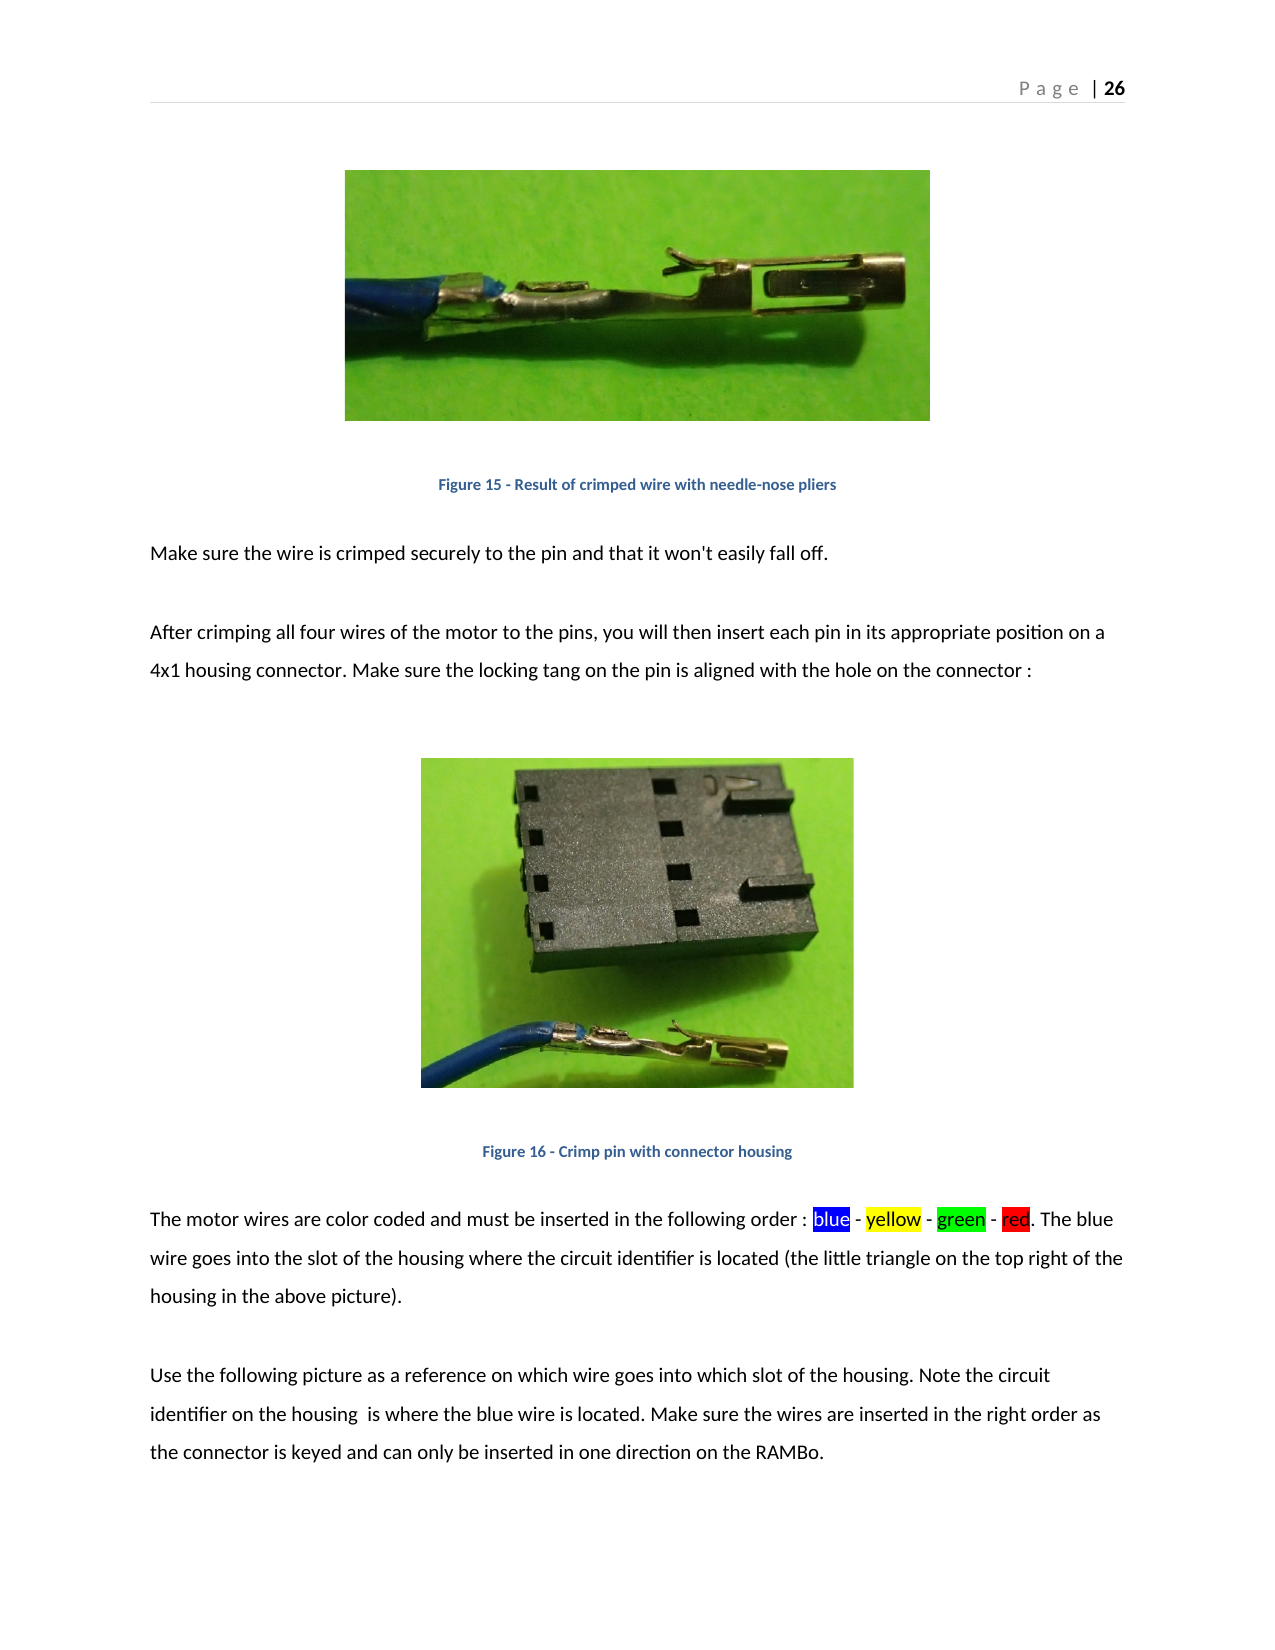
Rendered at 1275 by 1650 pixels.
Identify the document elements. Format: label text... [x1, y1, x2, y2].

text Figure 16 - Crimp pin with connector housing [150, 1142, 1125, 1162]
text Figure 15 - Result of crimped wire with needle-nose pliers [150, 475, 1125, 495]
text Use the following picture as a reference on which wire goes into which slot of the housing. Note the circuit identifier on the housing is where the blue wire is located. Make sure the wires are inserted in the right order as the connector is keyed and can only be inserted in one direction on the RAMBo. [150, 1363, 1125, 1464]
text The motor wires are color coded and must be inserted in the following order : blue - yellow - green - red. The blue wire goes into the slot of the housing where the circuit identifier is located (the little triangle on the top right of the housing in the above picture). [150, 1207, 1125, 1308]
text After crimping all four wires of the motor to the pins, you will then insert each pin in its appropriate position on a 4x1 housing connector. Make sure the locking tang on the pin is aligned with the hole on the connector : [150, 619, 1125, 683]
text Make sure the wire is crimped securely to the pin and that it won't easily fall off. [150, 540, 1125, 565]
